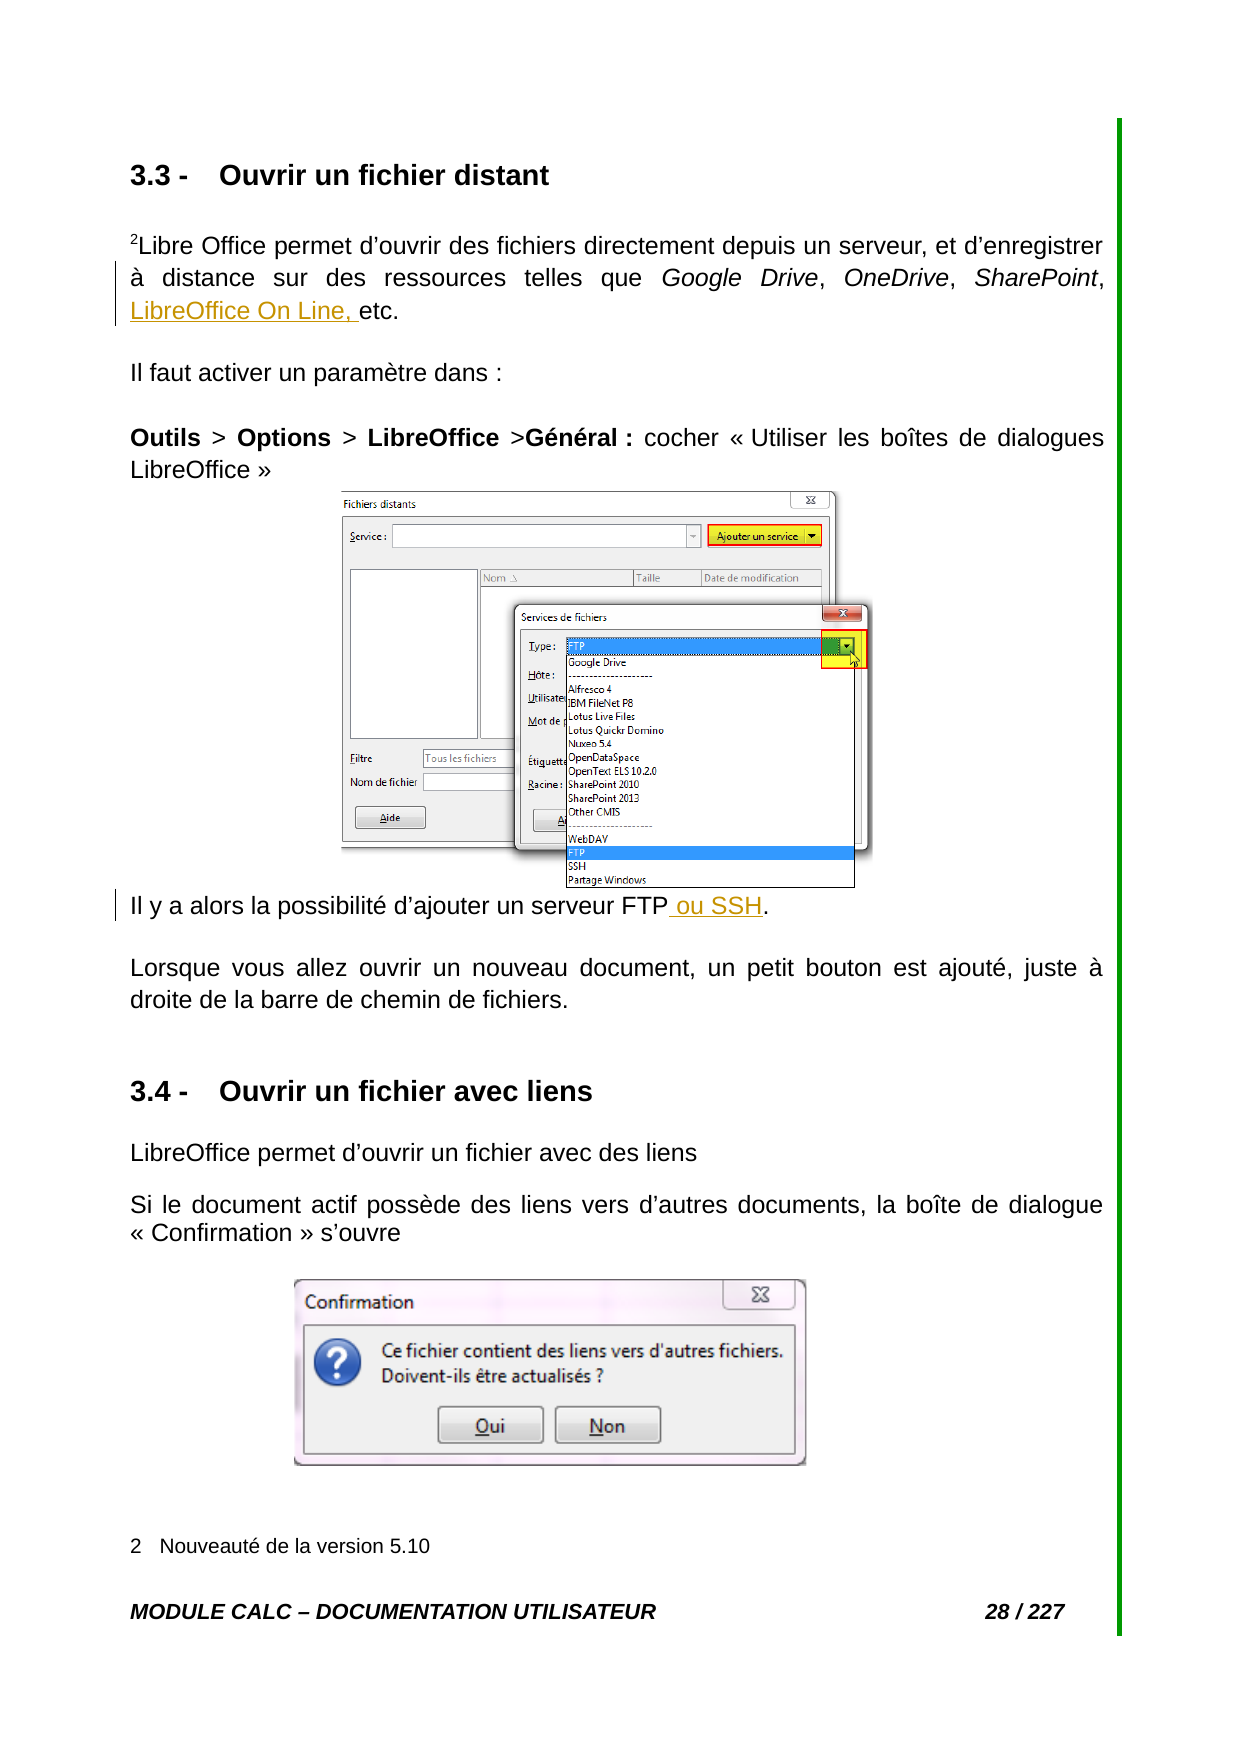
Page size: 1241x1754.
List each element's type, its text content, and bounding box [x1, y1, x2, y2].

picture [294, 1279, 807, 1466]
text Outils > Options > LibreOffice >Général : cocher « Utiliser les boîtes de dialogues LibreOffice » [130, 388, 1105, 485]
text Il y a alors la possibilité d’ajouter un serveur FTP ou SSH. [130, 485, 1105, 921]
text Nouveauté de la version 5.10 [130, 1534, 1105, 1558]
picture [341, 491, 873, 889]
text Lorsque vous allez ouvrir un nouveau document, un petit bouton est ajouté, juste à droite de la barre de chemin de fichiers. [130, 951, 1105, 1016]
text Si le document actif possède des liens vers d’autres documents, la boîte de dialogue « Confirmation » s’ouvre [130, 1191, 1105, 1246]
subtitle Ouvrir un fichier avec liens [130, 1074, 1105, 1107]
text Libre Office permet d’ouvrir des fichiers directement depuis un serveur, et d’enregistrer à distance sur des ressources telles que Google Drive, OneDrive, SharePoint, LibreOffice On Line, etc. [130, 228, 1105, 326]
text Il faut activer un paramètre dans : [130, 355, 1105, 388]
text LibreOffice permet d’ouvrir un fichier avec des liens [130, 1139, 1105, 1167]
subtitle Ouvrir un fichier distant [130, 159, 1105, 192]
